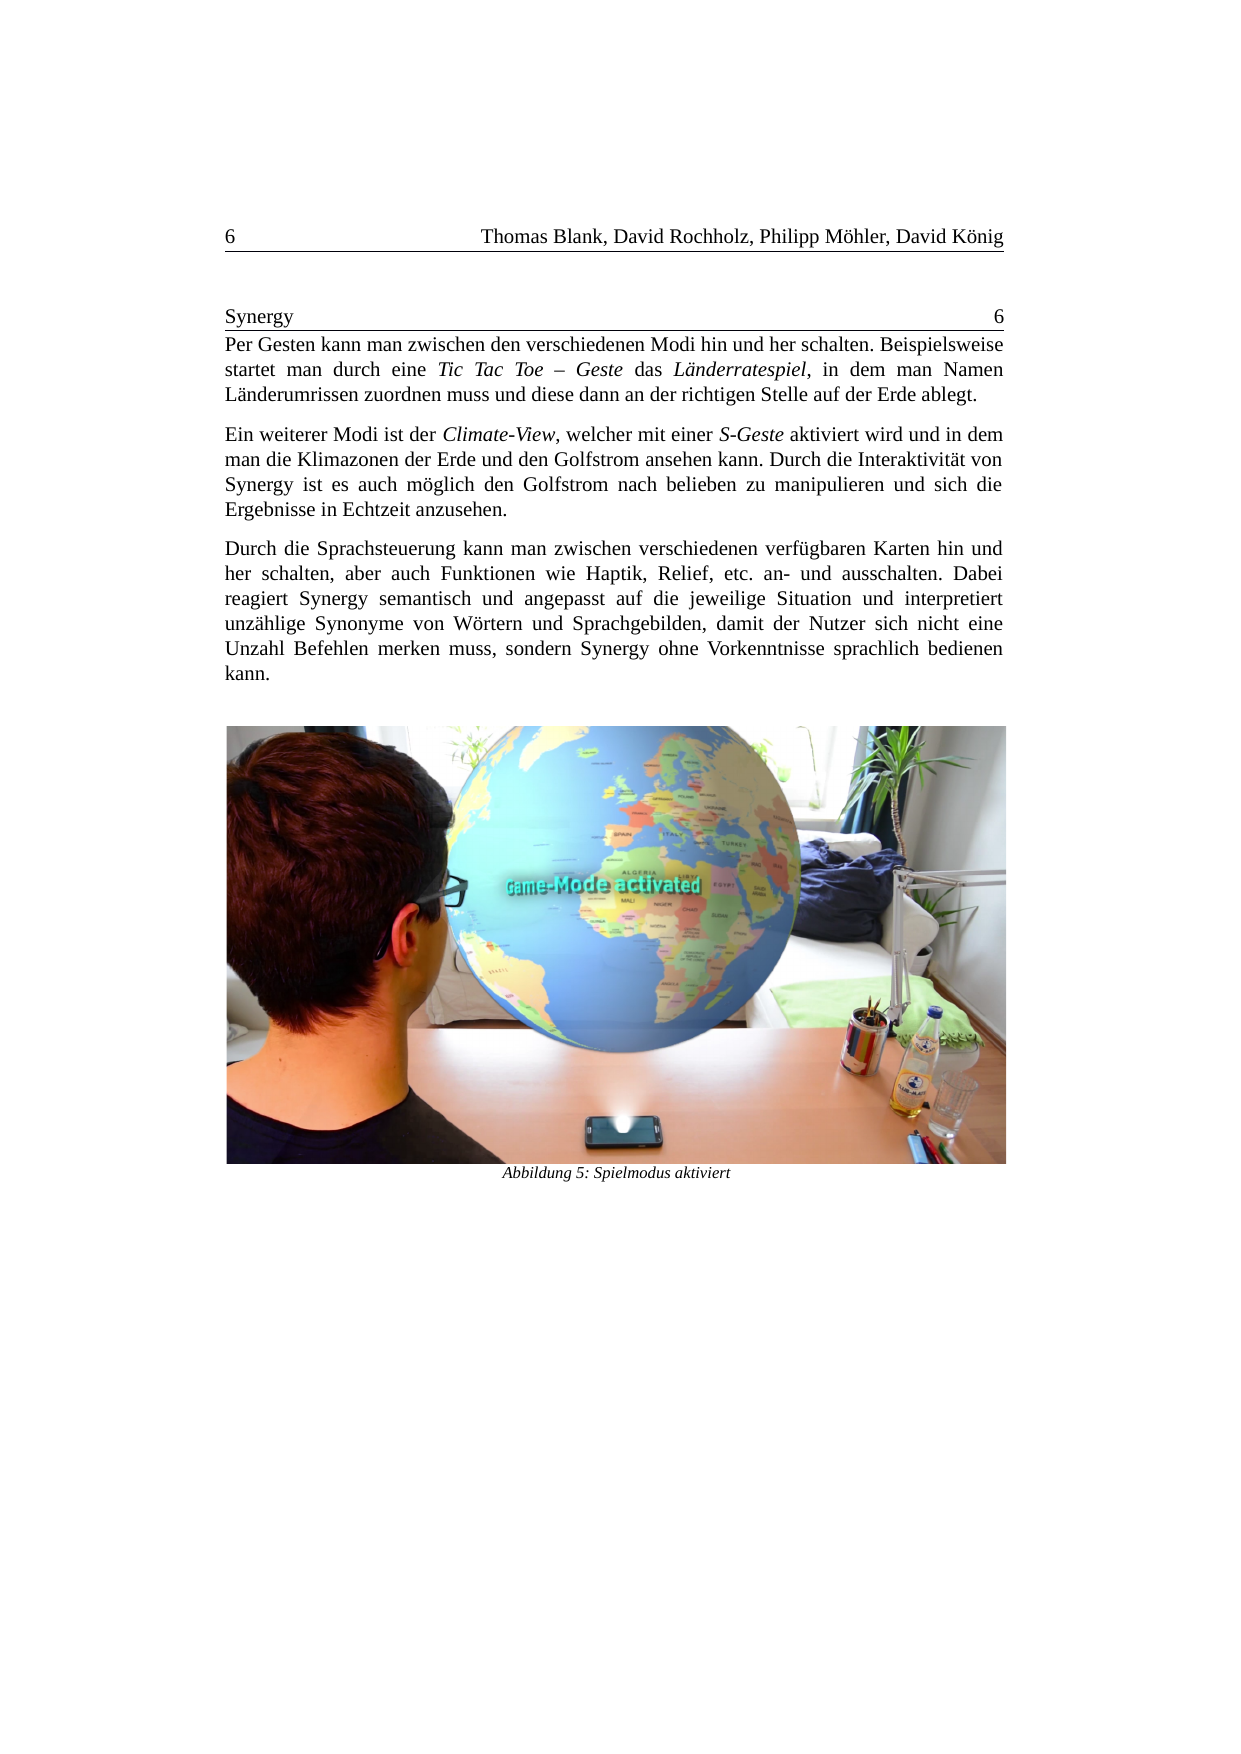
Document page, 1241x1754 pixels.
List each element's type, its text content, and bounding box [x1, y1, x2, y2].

picture [226, 726, 1007, 1164]
text Per Gesten kann man zwischen den verschiedenen Modi hin und her schalten. Beispielsweise startet man durch eine Tic Tac Toe – Geste das Länderratespiel, in dem man Namen Länderumrissen zuordnen muss und diese dann an der richtigen Stelle auf der Erde ablegt. [224, 331, 1004, 406]
text Abbildung 5: Spielmodus aktiviert [227, 1164, 1006, 1182]
text Durch die Sprachsteuerung kann man zwischen verschiedenen verfügbaren Karten hin und her schalten, aber auch Funktionen wie Haptik, Relief, etc. an- und ausschalten. Dabei reagiert Synergy semantisch und angepasst auf die jeweilige Situation und interpretiert unzählige Synonyme von Wörtern und Sprachgebilden, damit der Nutzer sich nicht eine Unzahl Befehlen merken muss, sondern Synergy ohne Vorkenntnisse sprachlich bedienen kann. [224, 535, 1004, 685]
text Ein weiterer Modi ist der Climate-View, welcher mit einer S-Geste aktiviert wird und in dem man die Klimazonen der Erde und den Golfstrom ansehen kann. Durch die Interaktivität von Synergy ist es auch möglich den Golfstrom nach belieben zu manipulieren und sich die Ergebnisse in Echtzeit anzusehen. [224, 421, 1004, 521]
